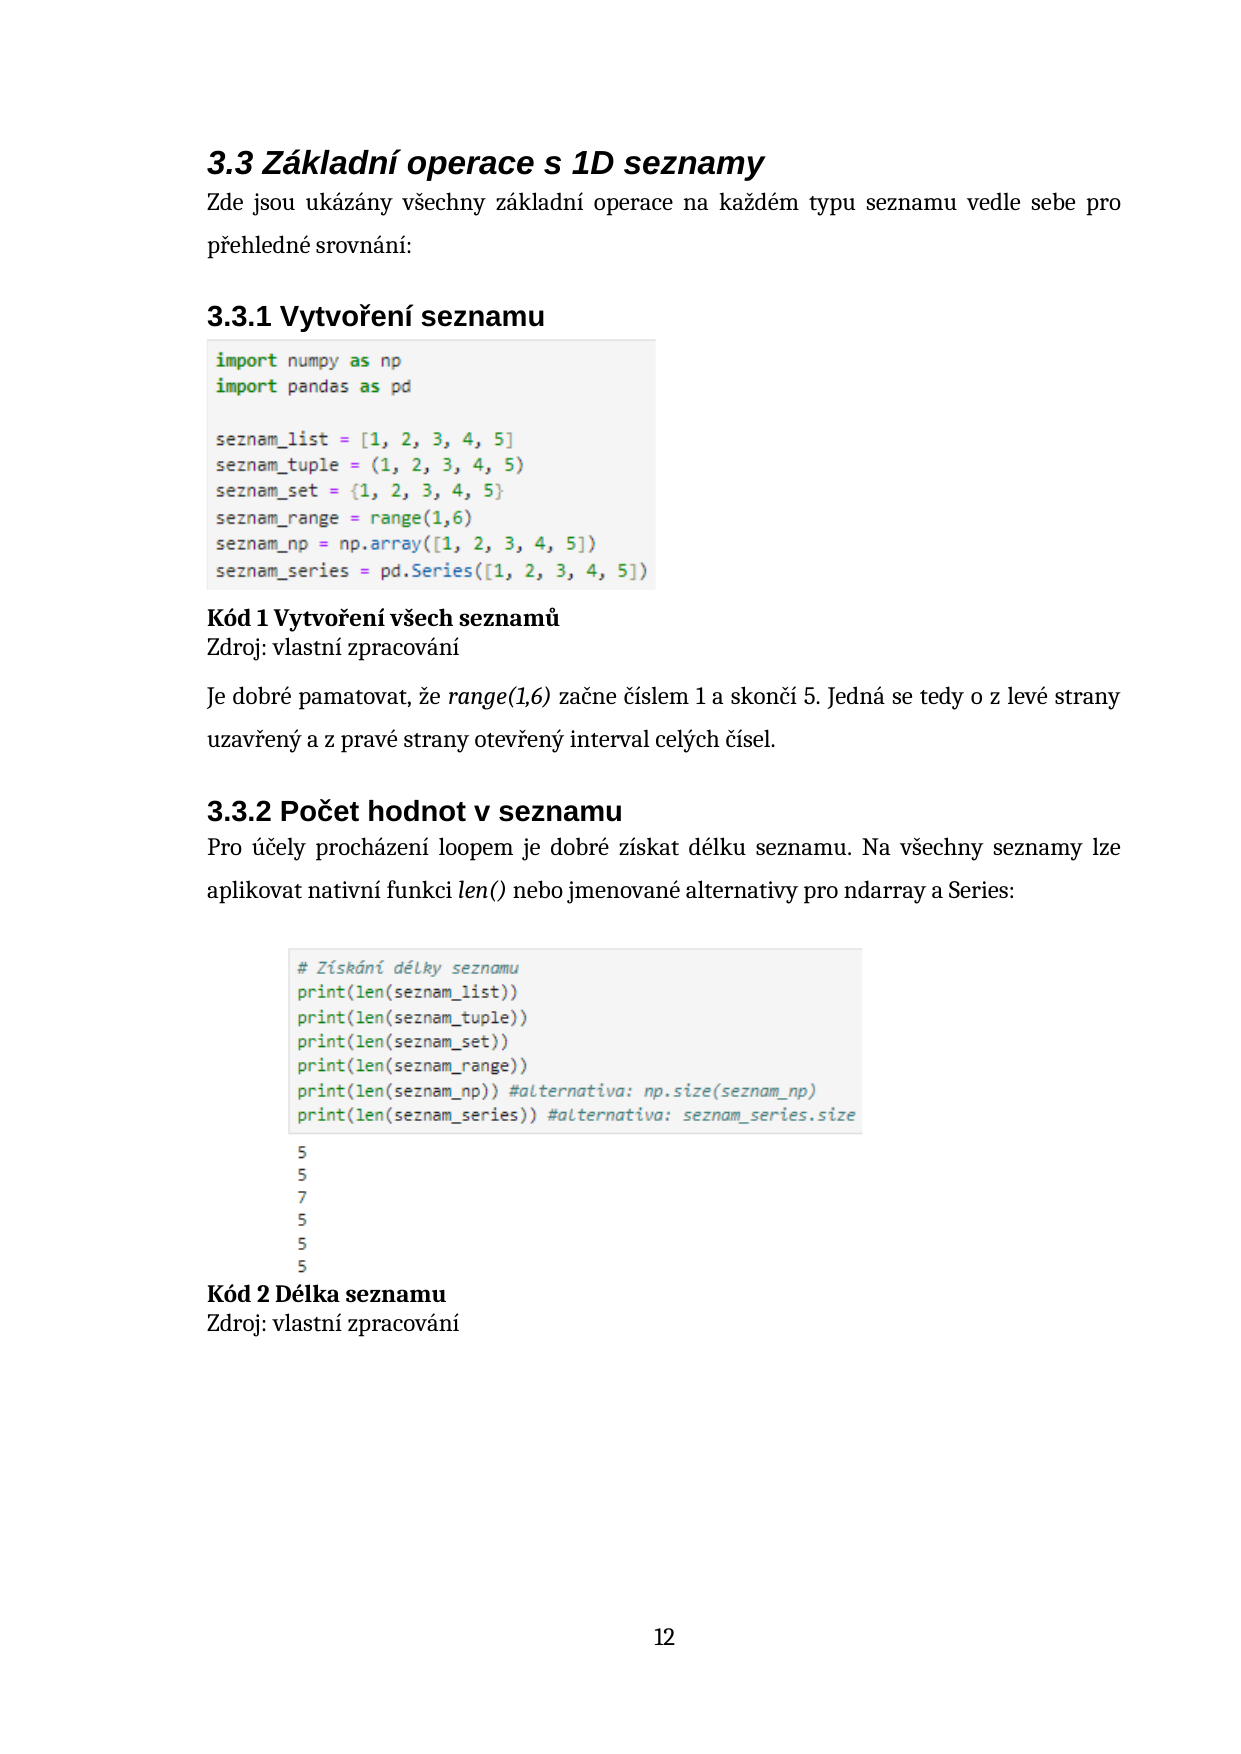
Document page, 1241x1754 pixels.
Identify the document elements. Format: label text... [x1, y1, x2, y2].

subtitle 3.3 Základní operace s 1D seznamy [207, 143, 1122, 182]
text Zde jsou ukázány všechny základní operace na každém typu seznamu vedle sebe pro přehledné srovnání: [207, 188, 1122, 260]
title Kód 1 Vytvoření všech seznamů [207, 604, 1122, 633]
subtitle 3.3.1 Vytvoření seznamu [207, 299, 1122, 333]
text Je dobré pamatovat, že range(1,6) začne číslem 1 a skončí 5. Jedná se tedy o z levé strany uzavřený a z pravé strany otevřený interval celých čísel. [207, 682, 1122, 754]
title Kód 2 Délka seznamu [207, 1280, 1122, 1308]
text Zdroj: vlastní zpracování [207, 633, 1122, 661]
subtitle 3.3.2 Počet hodnot v seznamu [207, 793, 1122, 827]
text Zdroj: vlastní zpracování [207, 1308, 1122, 1337]
picture [206, 338, 656, 590]
text Pro účely procházení loopem je dobré získat délku seznamu. Na všechny seznamy lze aplikovat nativní funkci len() nebo jmenované alternativy pro ndarray a Series: [207, 833, 1122, 905]
picture [281, 944, 863, 1274]
